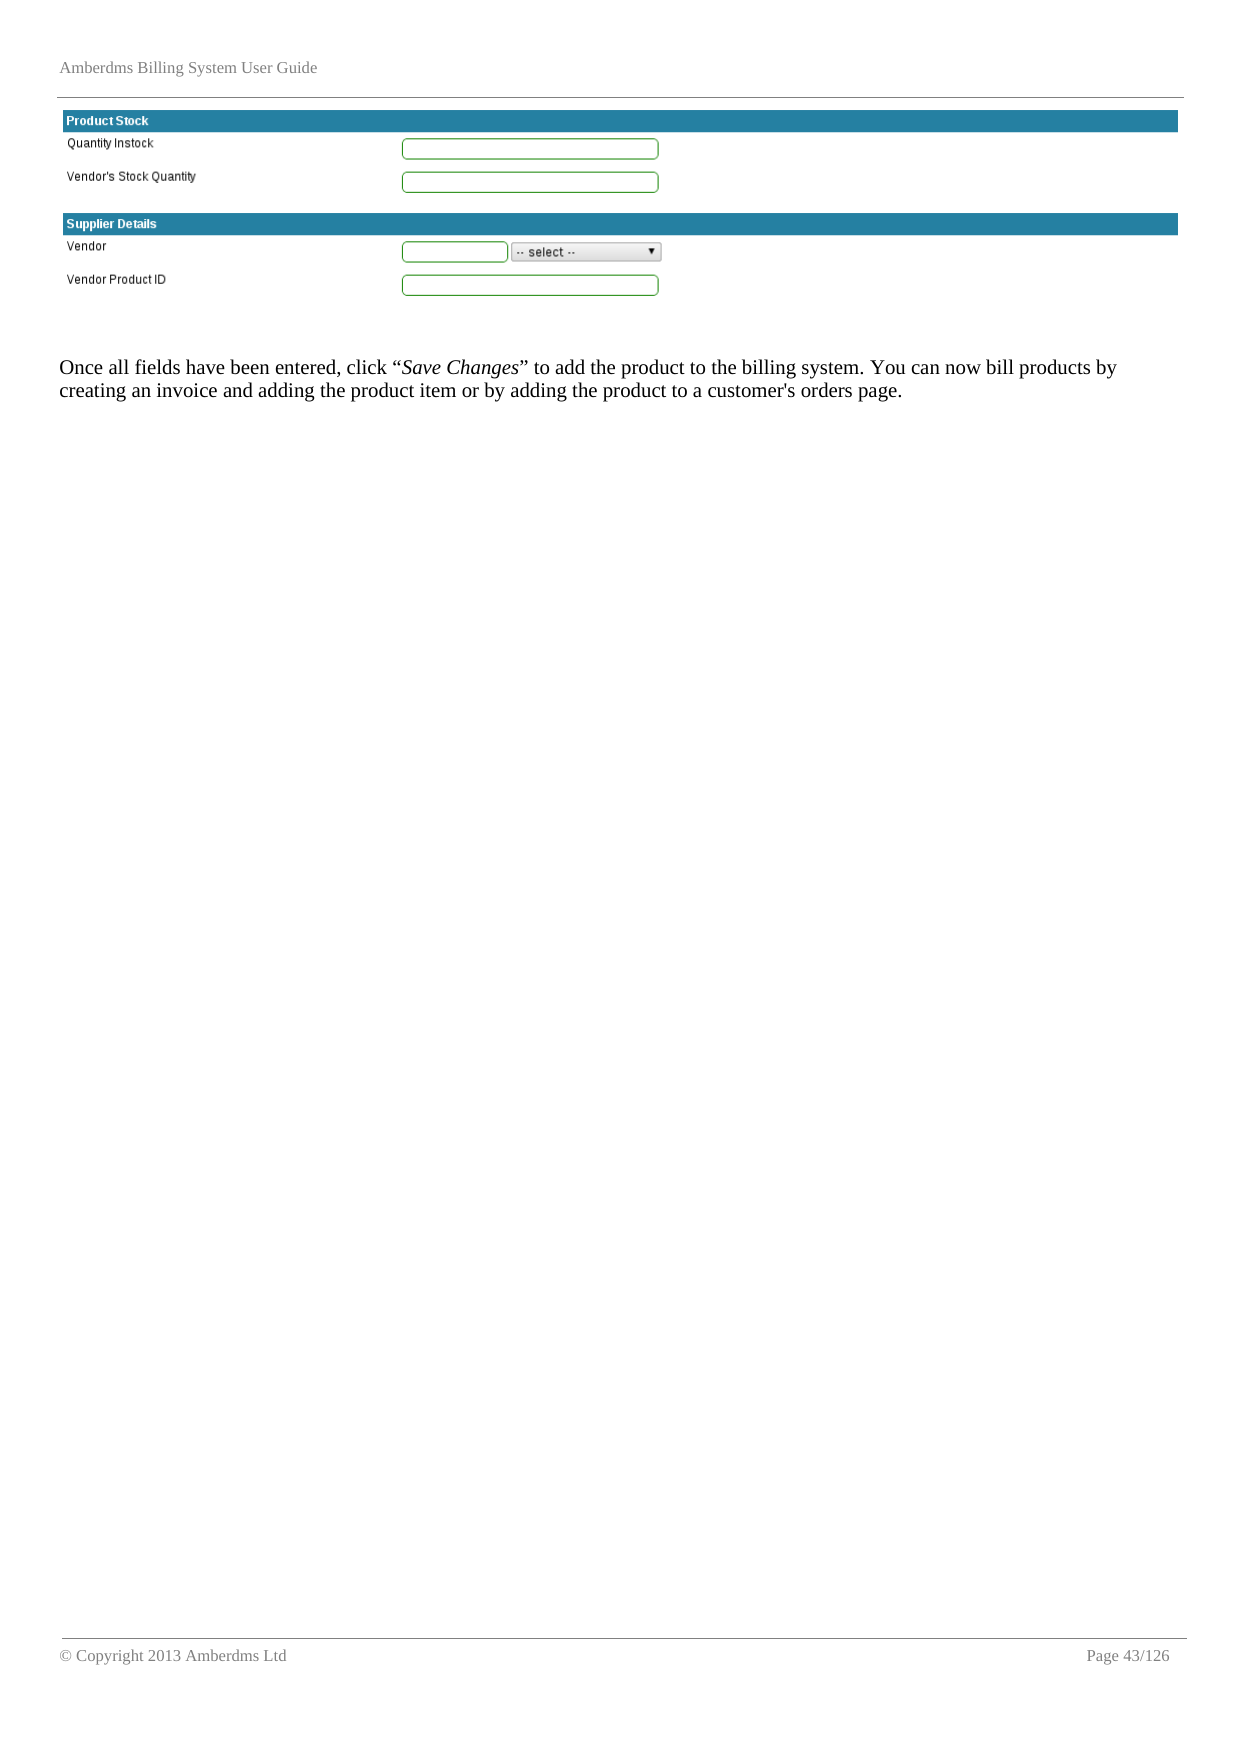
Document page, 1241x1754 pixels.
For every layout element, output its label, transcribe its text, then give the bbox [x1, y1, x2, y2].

text Once all fields have been entered, click “Save Changes” to add the product to the billing system. You can now bill products by creating an invoice and adding the product item or by adding the product to a customer's orders page. [59, 356, 1181, 402]
picture [59, 107, 1182, 310]
